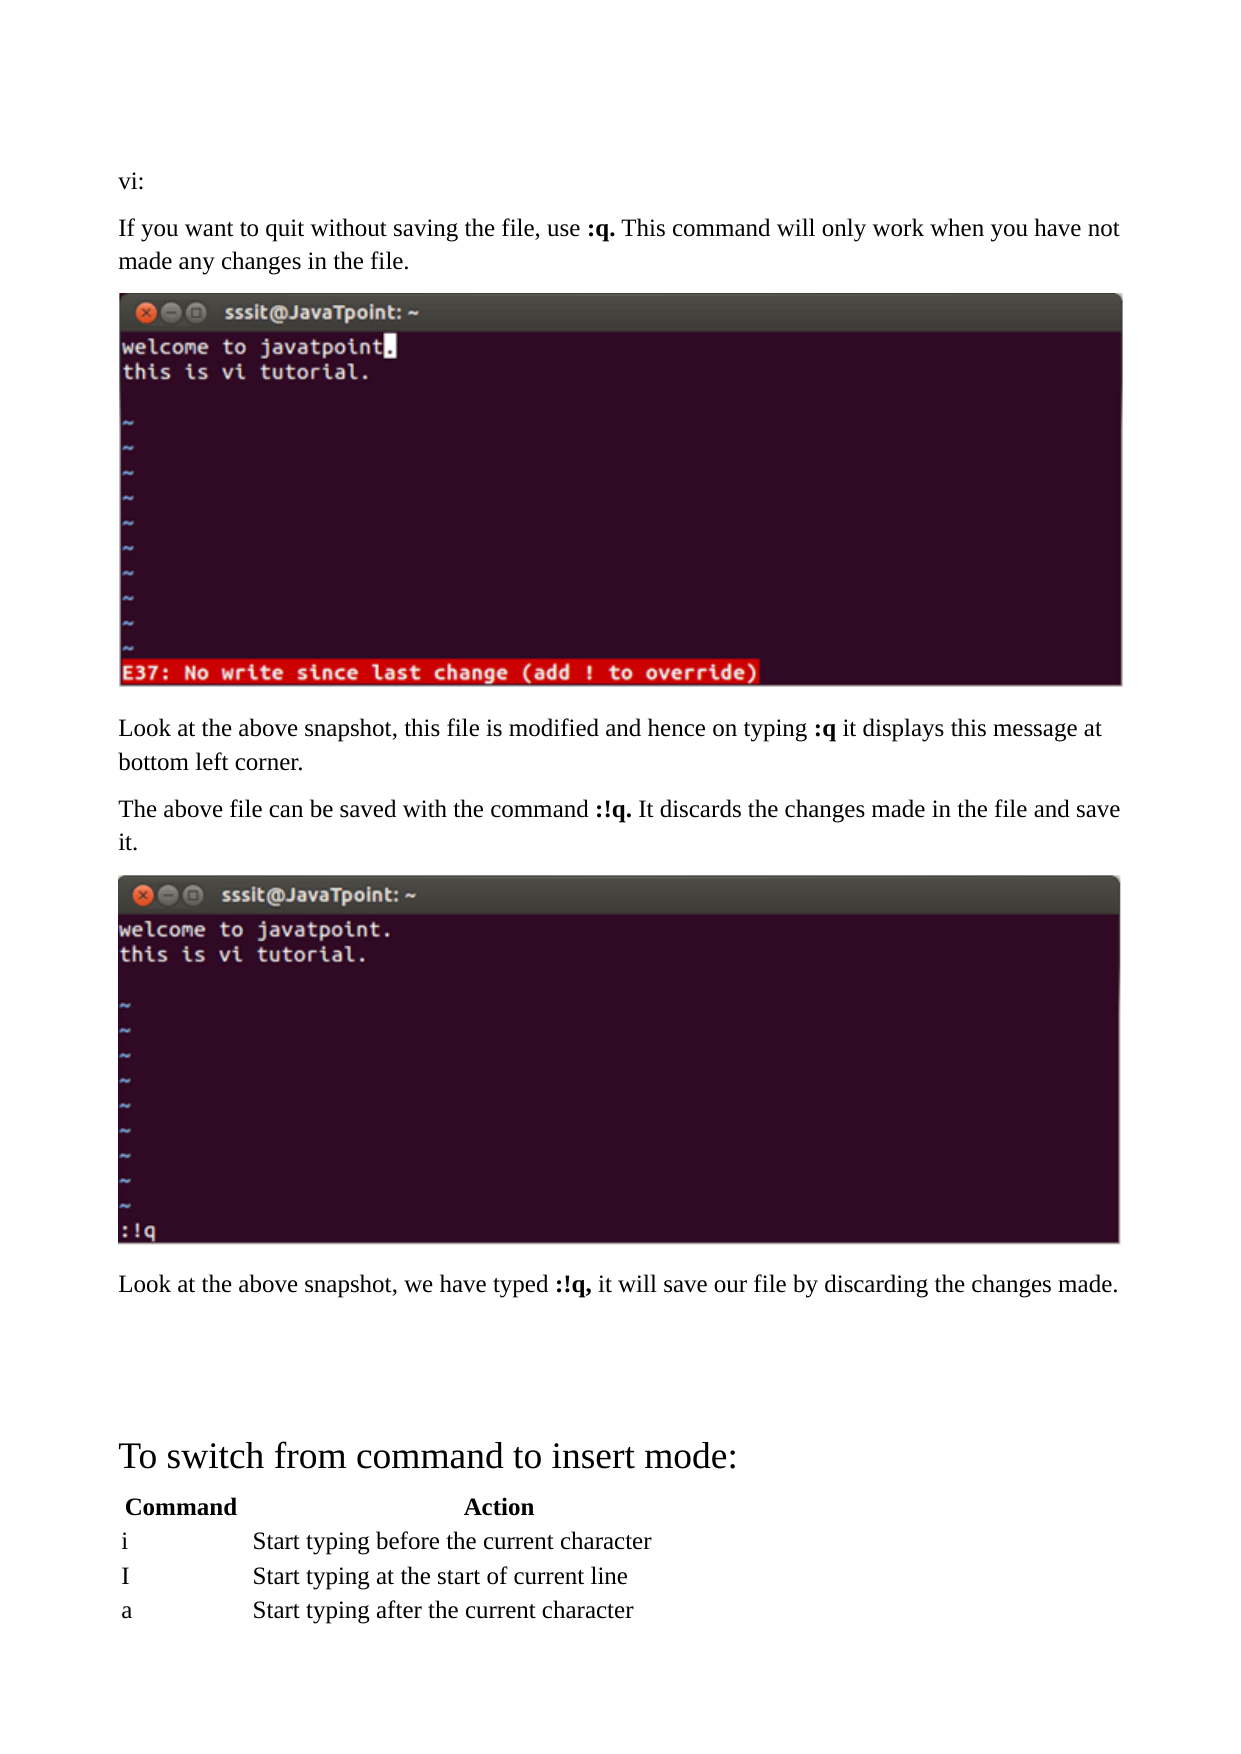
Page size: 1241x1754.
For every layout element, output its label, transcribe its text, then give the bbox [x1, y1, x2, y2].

text The above file can be saved with the command :!q. It discards the changes made in the file and save it. [118, 794, 1122, 856]
picture [118, 874, 1122, 1246]
text If you want to quit without saving the file, use :q. This command will only work when you have not made any changes in the file. [118, 213, 1122, 275]
table_header Action [250, 1489, 748, 1523]
table_cell i [118, 1523, 249, 1558]
text Look at the above snapshot, this file is modified and hence on typing :q it displays this message at bottom left corner. [118, 713, 1122, 775]
table_header Command [118, 1489, 249, 1523]
picture [118, 293, 1126, 690]
text Look at the above snapshot, we have typed :!q, it will save our file by discarding the changes made. [118, 1269, 1122, 1298]
table_cell Start typing after the current character [250, 1593, 748, 1627]
table_cell a [118, 1593, 249, 1627]
text vi: [118, 166, 1122, 194]
subtitle To switch from command to insert mode: [118, 1433, 1122, 1476]
table_cell Start typing before the current character [250, 1523, 748, 1558]
table_cell Start typing at the start of current line [250, 1558, 748, 1592]
table_cell I [118, 1558, 249, 1592]
